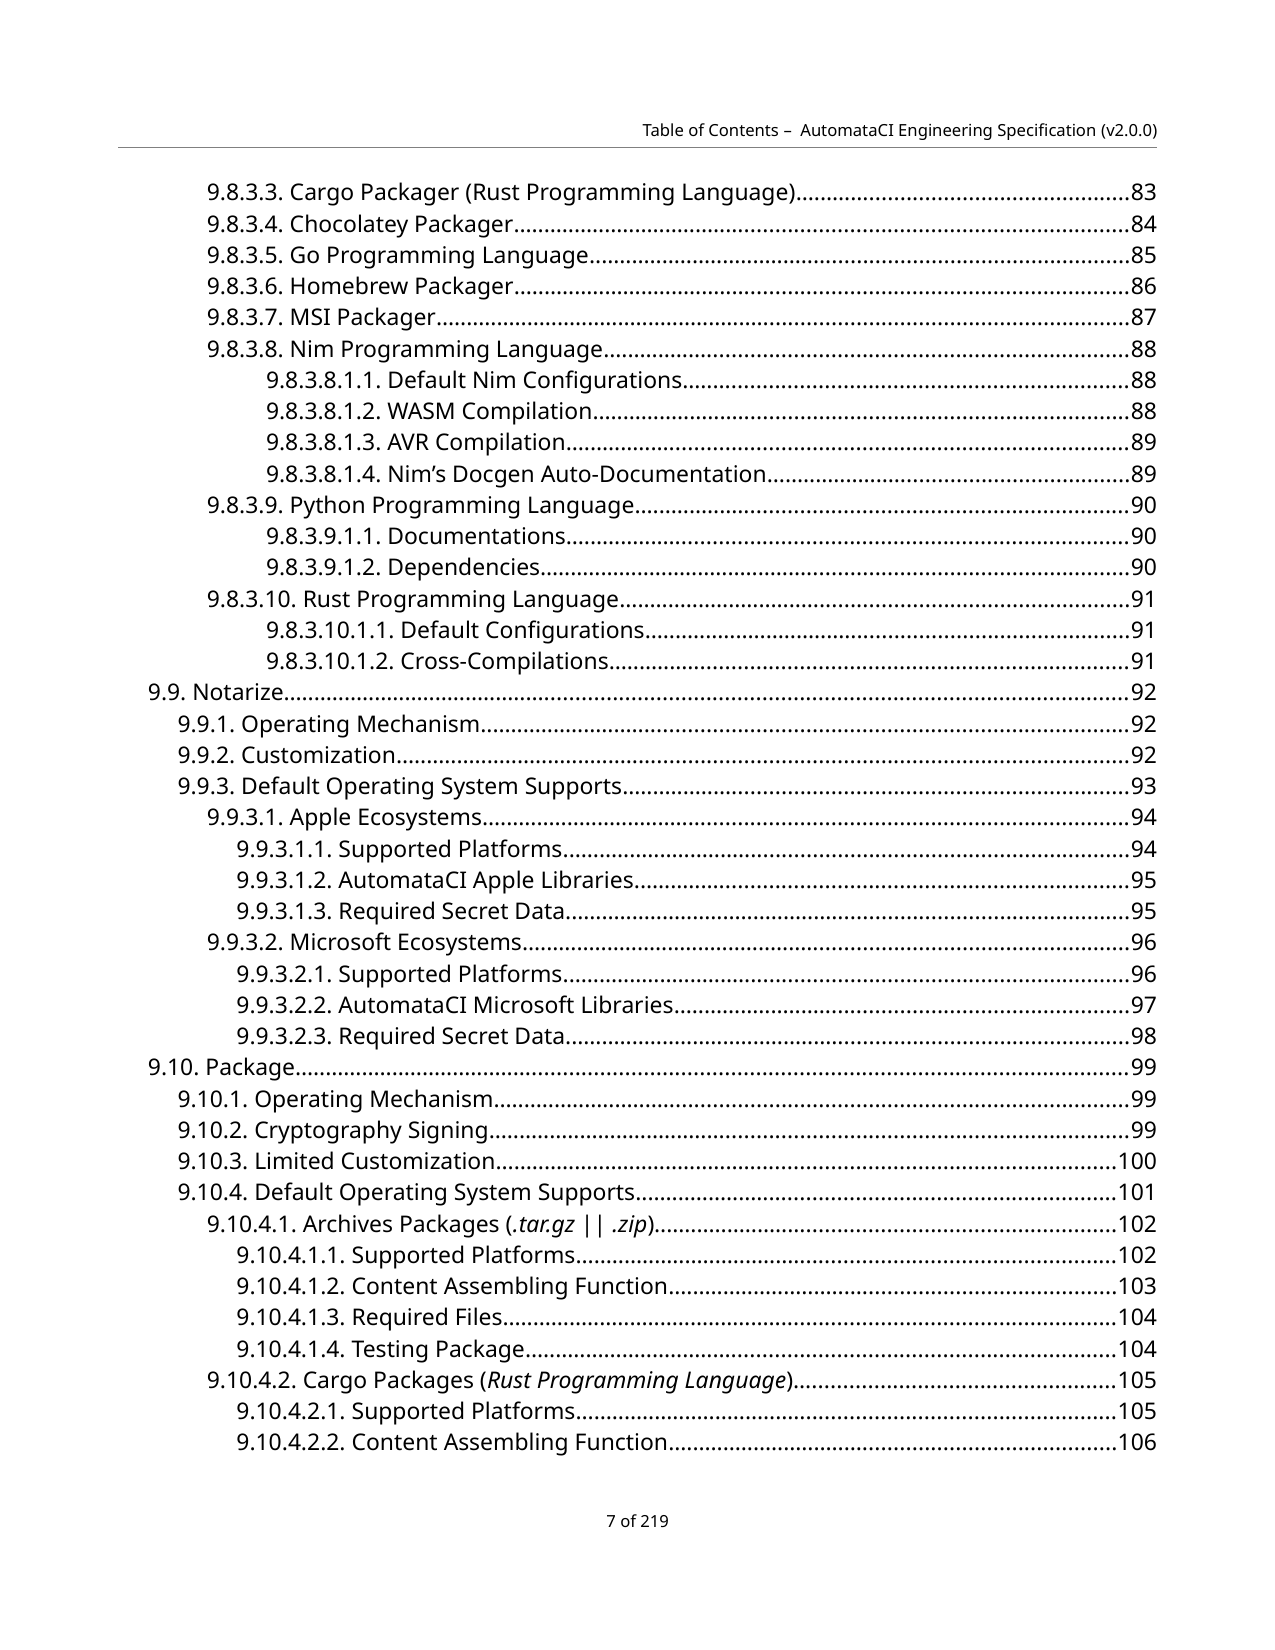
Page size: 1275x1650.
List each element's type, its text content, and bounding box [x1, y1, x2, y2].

text 9.10.4. Default Operating System Supports 101 [177, 1176, 1157, 1208]
text 9.10.4.1. Archives Packages (.tar.gz || .zip) 102 [207, 1208, 1157, 1239]
text 9.10.4.2.2. Content Assembling Function 106 [236, 1426, 1157, 1458]
text 9.8.3.9.1.1. Documentations 90 [266, 520, 1157, 551]
text 9.8.3.10.1.1. Default Configurations 91 [266, 614, 1157, 645]
text 9.9.3.2.3. Required Secret Data 98 [236, 1020, 1157, 1051]
text 9.8.3.8.1.4. Nim’s Docgen Auto-Documentation 89 [266, 458, 1157, 489]
text 9.9.3.2. Microsoft Ecosystems 96 [207, 926, 1157, 958]
text 9.9.2. Customization 92 [177, 739, 1157, 770]
text 9.9.3. Default Operating System Supports 93 [177, 770, 1157, 801]
text 9.8.3.10.1.2. Cross-Compilations 91 [266, 645, 1157, 676]
text 9.10.1. Operating Mechanism 99 [177, 1083, 1157, 1114]
text 9.8.3.10. Rust Programming Language 91 [207, 583, 1157, 614]
text 9.9.1. Operating Mechanism 92 [177, 708, 1157, 739]
text 9.8.3.7. MSI Packager 87 [207, 301, 1157, 333]
text 9.8.3.8.1.3. AVR Compilation 89 [266, 426, 1157, 458]
text 9.8.3.6. Homebrew Packager 86 [207, 270, 1157, 301]
text 9.8.3.5. Go Programming Language 85 [207, 239, 1157, 270]
text 9.8.3.3. Cargo Packager (Rust Programming Language) 83 [207, 176, 1157, 208]
text 9.9.3.1.1. Supported Platforms 94 [236, 833, 1157, 864]
text 9.10.4.1.2. Content Assembling Function 103 [236, 1270, 1157, 1301]
text 9.10.4.2.1. Supported Platforms 105 [236, 1395, 1157, 1426]
text 9.9.3.2.2. AutomataCI Microsoft Libraries 97 [236, 989, 1157, 1020]
text 9.10.4.2. Cargo Packages (Rust Programming Language) 105 [207, 1364, 1157, 1395]
text 9.9.3.1.3. Required Secret Data 95 [236, 895, 1157, 926]
text 9.8.3.8. Nim Programming Language 88 [207, 333, 1157, 364]
text 9.8.3.8.1.2. WASM Compilation 88 [266, 395, 1157, 426]
text 9.9. Notarize 92 [148, 676, 1157, 708]
text 9.10.4.1.4. Testing Package 104 [236, 1333, 1157, 1364]
text 9.10.4.1.3. Required Files 104 [236, 1301, 1157, 1333]
text 9.8.3.9. Python Programming Language 90 [207, 489, 1157, 520]
text 9.10.4.1.1. Supported Platforms 102 [236, 1239, 1157, 1270]
text 9.9.3.1. Apple Ecosystems 94 [207, 801, 1157, 833]
text 9.8.3.8.1.1. Default Nim Configurations 88 [266, 364, 1157, 395]
text 9.8.3.9.1.2. Dependencies 90 [266, 551, 1157, 583]
text 9.10.3. Limited Customization 100 [177, 1145, 1157, 1176]
text 9.10. Package 99 [148, 1051, 1157, 1083]
text 9.10.2. Cryptography Signing 99 [177, 1114, 1157, 1145]
text 9.9.3.2.1. Supported Platforms 96 [236, 958, 1157, 989]
text 9.9.3.1.2. AutomataCI Apple Libraries 95 [236, 864, 1157, 895]
text 9.8.3.4. Chocolatey Packager 84 [207, 208, 1157, 239]
